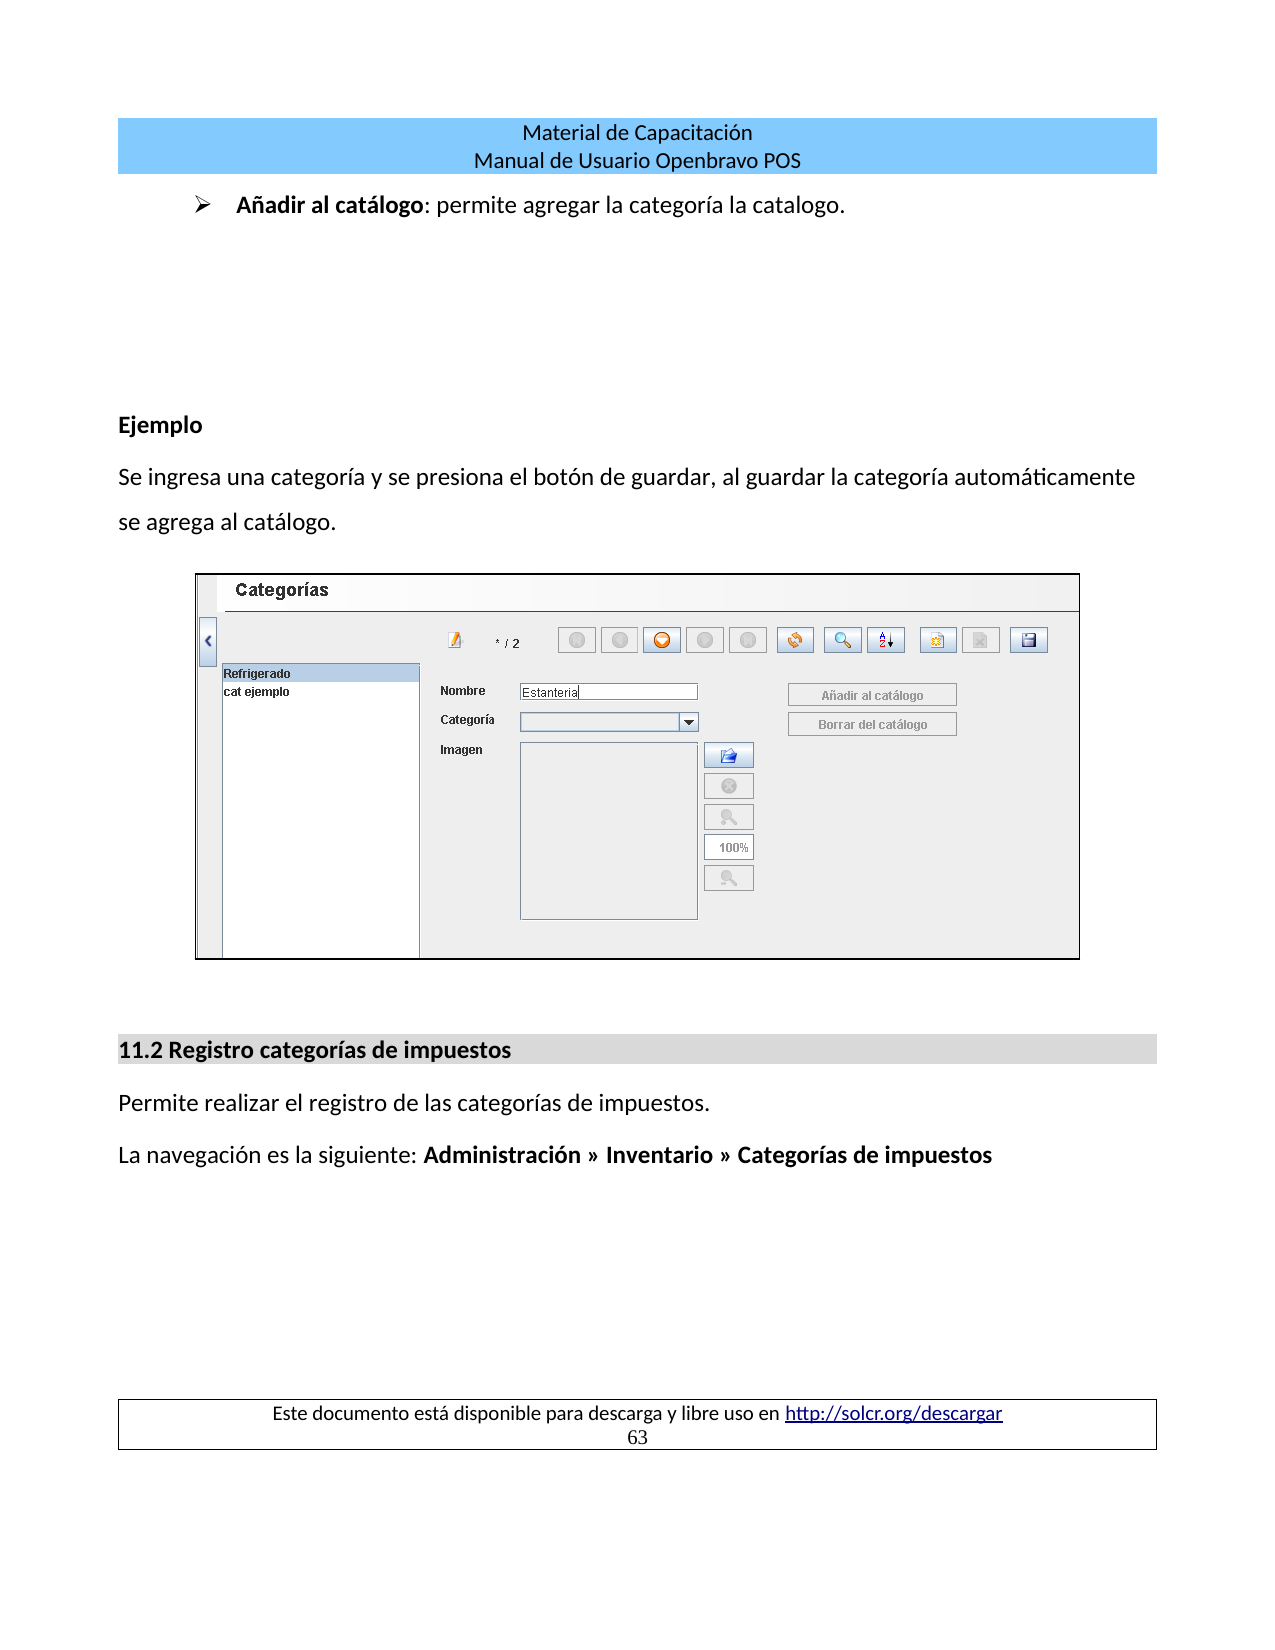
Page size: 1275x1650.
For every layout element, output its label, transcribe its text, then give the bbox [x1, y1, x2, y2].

subtitle 11.2 Registro categorías de impuestos [118, 1034, 1157, 1064]
list Añadir al catálogo: permite agregar la categoría la catalogo. [193, 189, 1157, 219]
text Ejemplo [118, 409, 1157, 440]
text Se ingresa una categoría y se presiona el botón de guardar, al guardar la categoría automáticamente se agrega al catálogo. [118, 461, 1157, 537]
text Permite realizar el registro de las categorías de impuestos. [118, 1087, 1157, 1118]
text La navegación es la siguiente: Administración » Inventario » Categorías de impuestos [118, 1139, 1157, 1169]
